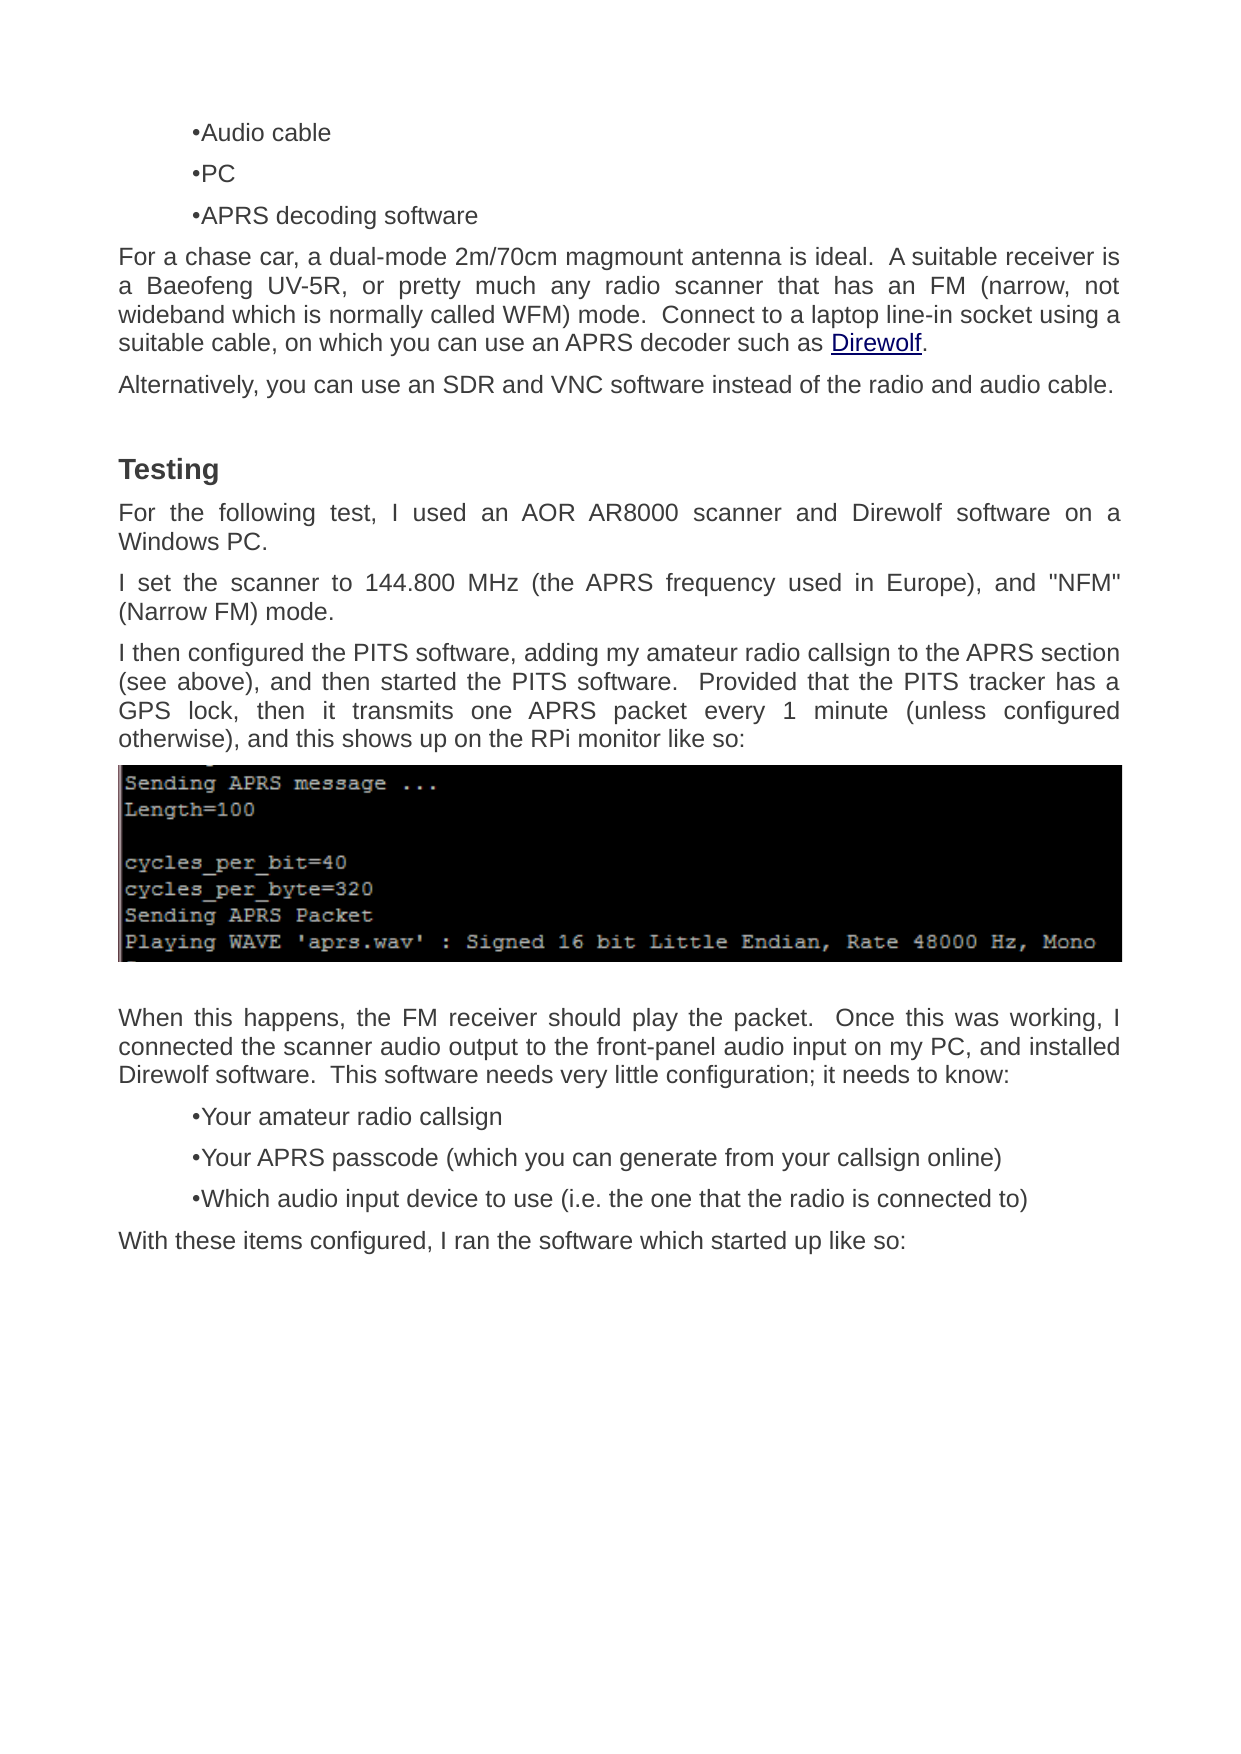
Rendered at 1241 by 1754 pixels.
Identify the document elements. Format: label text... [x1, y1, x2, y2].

list Your amateur radio callsign [118, 1102, 1122, 1130]
list PC [118, 159, 1122, 188]
text For a chase car, a dual-mode 2m/70cm magmount antenna is ideal. A suitable receiver is a Baeofeng UV-5R, or pretty much any radio scanner that has an FM (narrow, not wideband which is normally called WFM) mode. Connect to a laptop line-in socket using a suitable cable, on which you can use an APRS decoder such as Direwolf. [118, 242, 1122, 357]
text For the following test, I used an AOR AR8000 scanner and Direwolf software on a Windows PC. [118, 498, 1122, 556]
list Which audio input device to use (i.e. the one that the radio is connected to) [118, 1184, 1122, 1213]
text Alternatively, you can use an SDR and VNC software instead of the radio and audio cable. [118, 370, 1122, 398]
text When this happens, the FM receiver should play the packet. Once this was working, I connected the scanner audio output to the front-panel audio input on my PC, and installed Direwolf software. This software needs very little configuration; it needs to know: [118, 1003, 1122, 1089]
list APRS decoding software [118, 201, 1122, 230]
text Testing [118, 452, 1122, 486]
list Your APRS passcode (which you can generate from your callsign online) [118, 1143, 1122, 1172]
text With these items configured, I ran the software which started up like so: [118, 1226, 1122, 1254]
list Audio cable [118, 118, 1122, 147]
text I set the scanner to 144.800 MHz (the APRS frequency used in Europe), and "NFM" (Narrow FM) mode. [118, 568, 1122, 626]
text I then configured the PITS software, adding my amateur radio callsign to the APRS section (see above), and then started the PITS software. Provided that the PITS tracker has a GPS lock, then it transmits one APRS packet every 1 minute (unless configured otherwise), and this shows up on the RPi monitor like so: [118, 638, 1122, 753]
